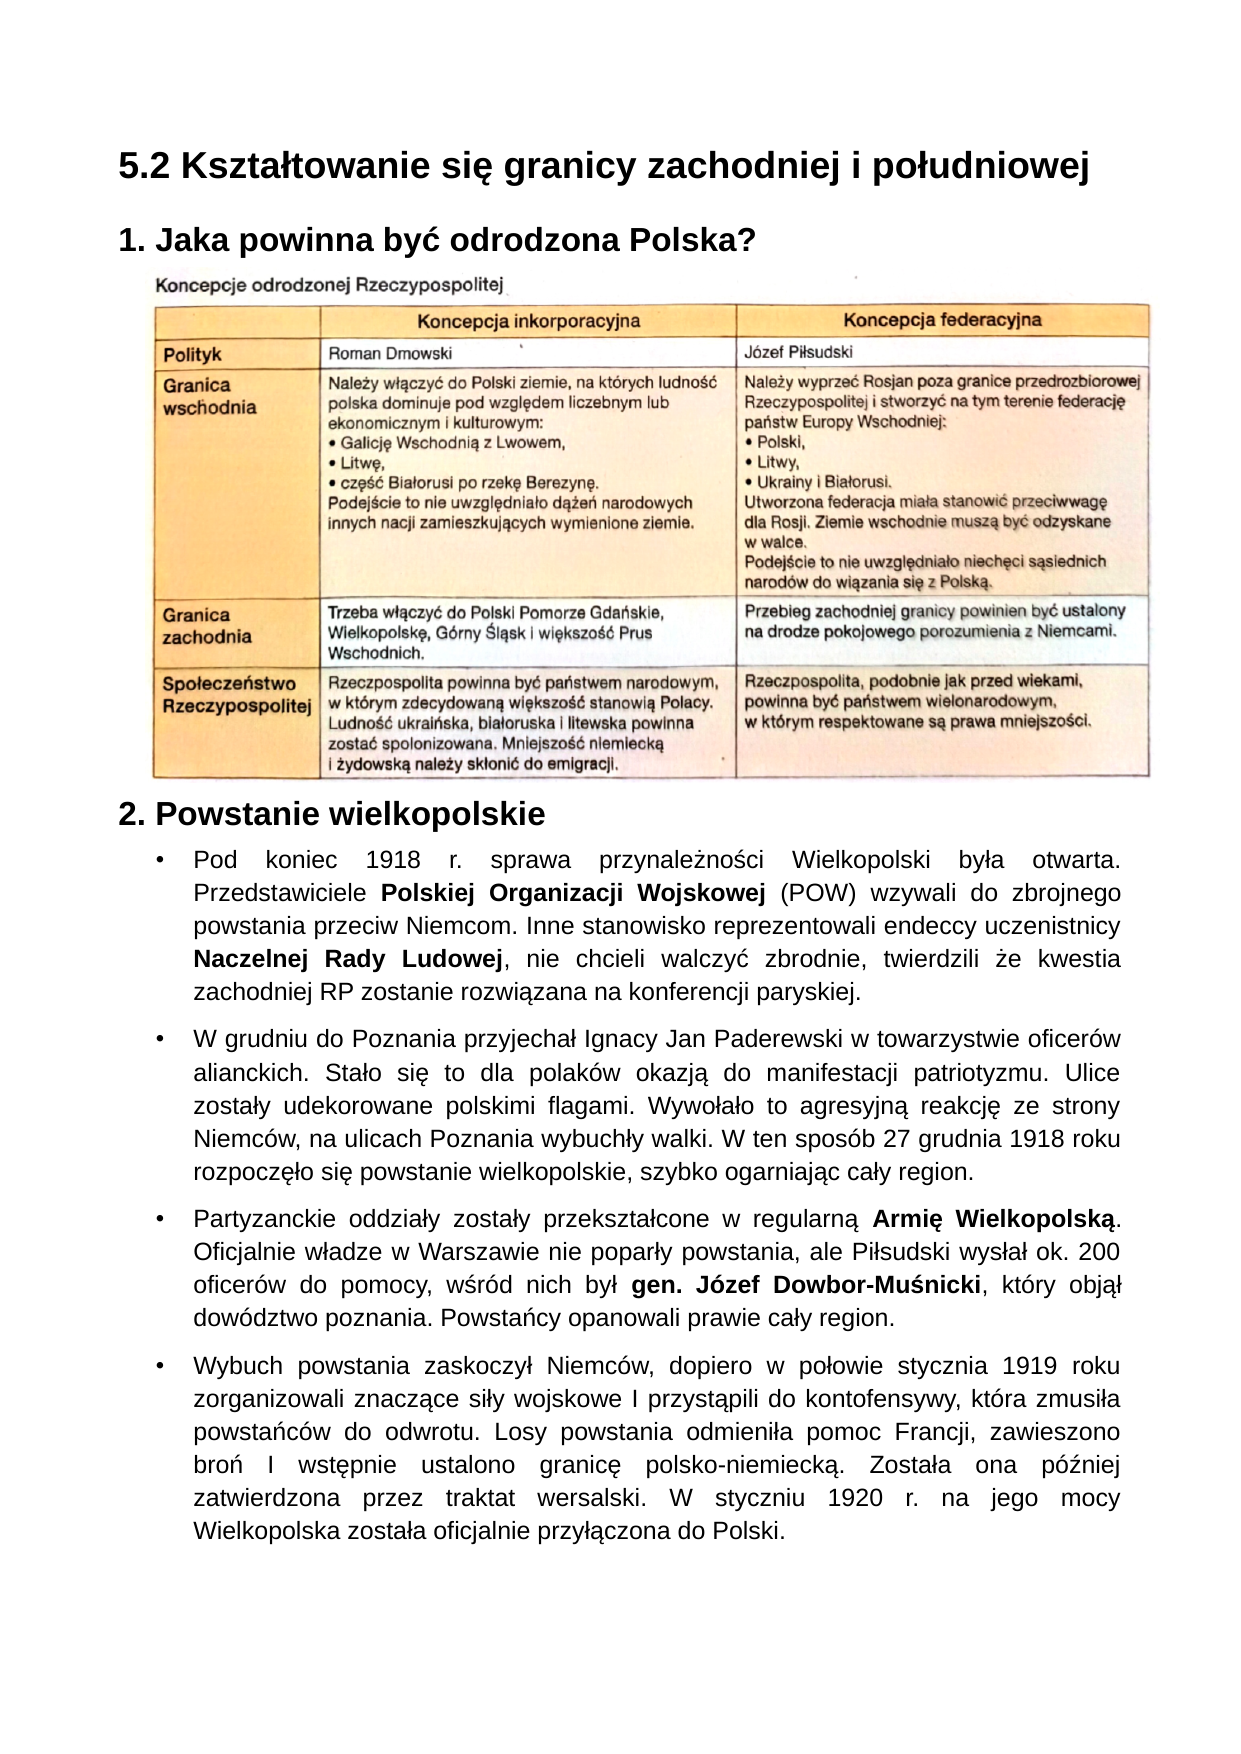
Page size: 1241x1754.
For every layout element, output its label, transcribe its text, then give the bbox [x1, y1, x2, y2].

list Partyzanckie oddziały zostały przekształcone w regularną Armię Wielkopolską. Oficjalnie władze w Warszawie nie poparły powstania, ale Piłsudski wysłał ok. 200 oficerów do pomocy, wśród nich był gen. Józef Dowbor-Muśnicki, który objął dowództwo poznania. Powstańcy opanowali prawie cały region. [156, 1204, 1122, 1332]
list W grudniu do Poznania przyjechał Ignacy Jan Paderewski w towarzystwie oficerów alianckich. Stało się to dla polaków okazją do manifestacji patriotyzmu. Ulice zostały udekorowane polskimi flagami. Wywołało to agresyjną reakcję ze strony Niemców, na ulicach Poznania wybuchły walki. W ten sposób 27 grudnia 1918 roku rozpoczęło się powstanie wielkopolskie, szybko ogarniając cały region. [156, 1024, 1122, 1185]
list Wybuch powstania zaskoczył Niemców, dopiero w połowie stycznia 1919 roku zorganizowali znaczące siły wojskowe I przystąpili do kontofensywy, która zmusiła powstańców do odwrotu. Losy powstania odmieniła pomoc Francji, zawieszono broń I wstępnie ustalono granicę polsko-niemiecką. Została ona później zatwierdzona przez traktat wersalski. W styczniu 1920 r. na jego mocy Wielkopolska została oficjalnie przyłączona do Polski. [156, 1351, 1122, 1545]
picture [145, 267, 1161, 783]
list Pod koniec 1918 r. sprawa przynależności Wielkopolski była otwarta. Przedstawiciele Polskiej Organizacji Wojskowej (POW) wzywali do zbrojnego powstania przeciw Niemcom. Inne stanowisko reprezentowali endeccy uczenistnicy Naczelnej Rady Ludowej, nie chcieli walczyć zbrodnie, twierdzili że kwestia zachodniej RP zostanie rozwiązana na konferencji paryskiej. [156, 845, 1122, 1006]
subtitle 2. Powstanie wielkopolskie [118, 794, 1122, 832]
subtitle 1. Jaka powinna być odrodzona Polska? [118, 219, 1122, 258]
subtitle 5.2 Kształtowanie się granicy zachodniej i południowej [118, 143, 1122, 186]
